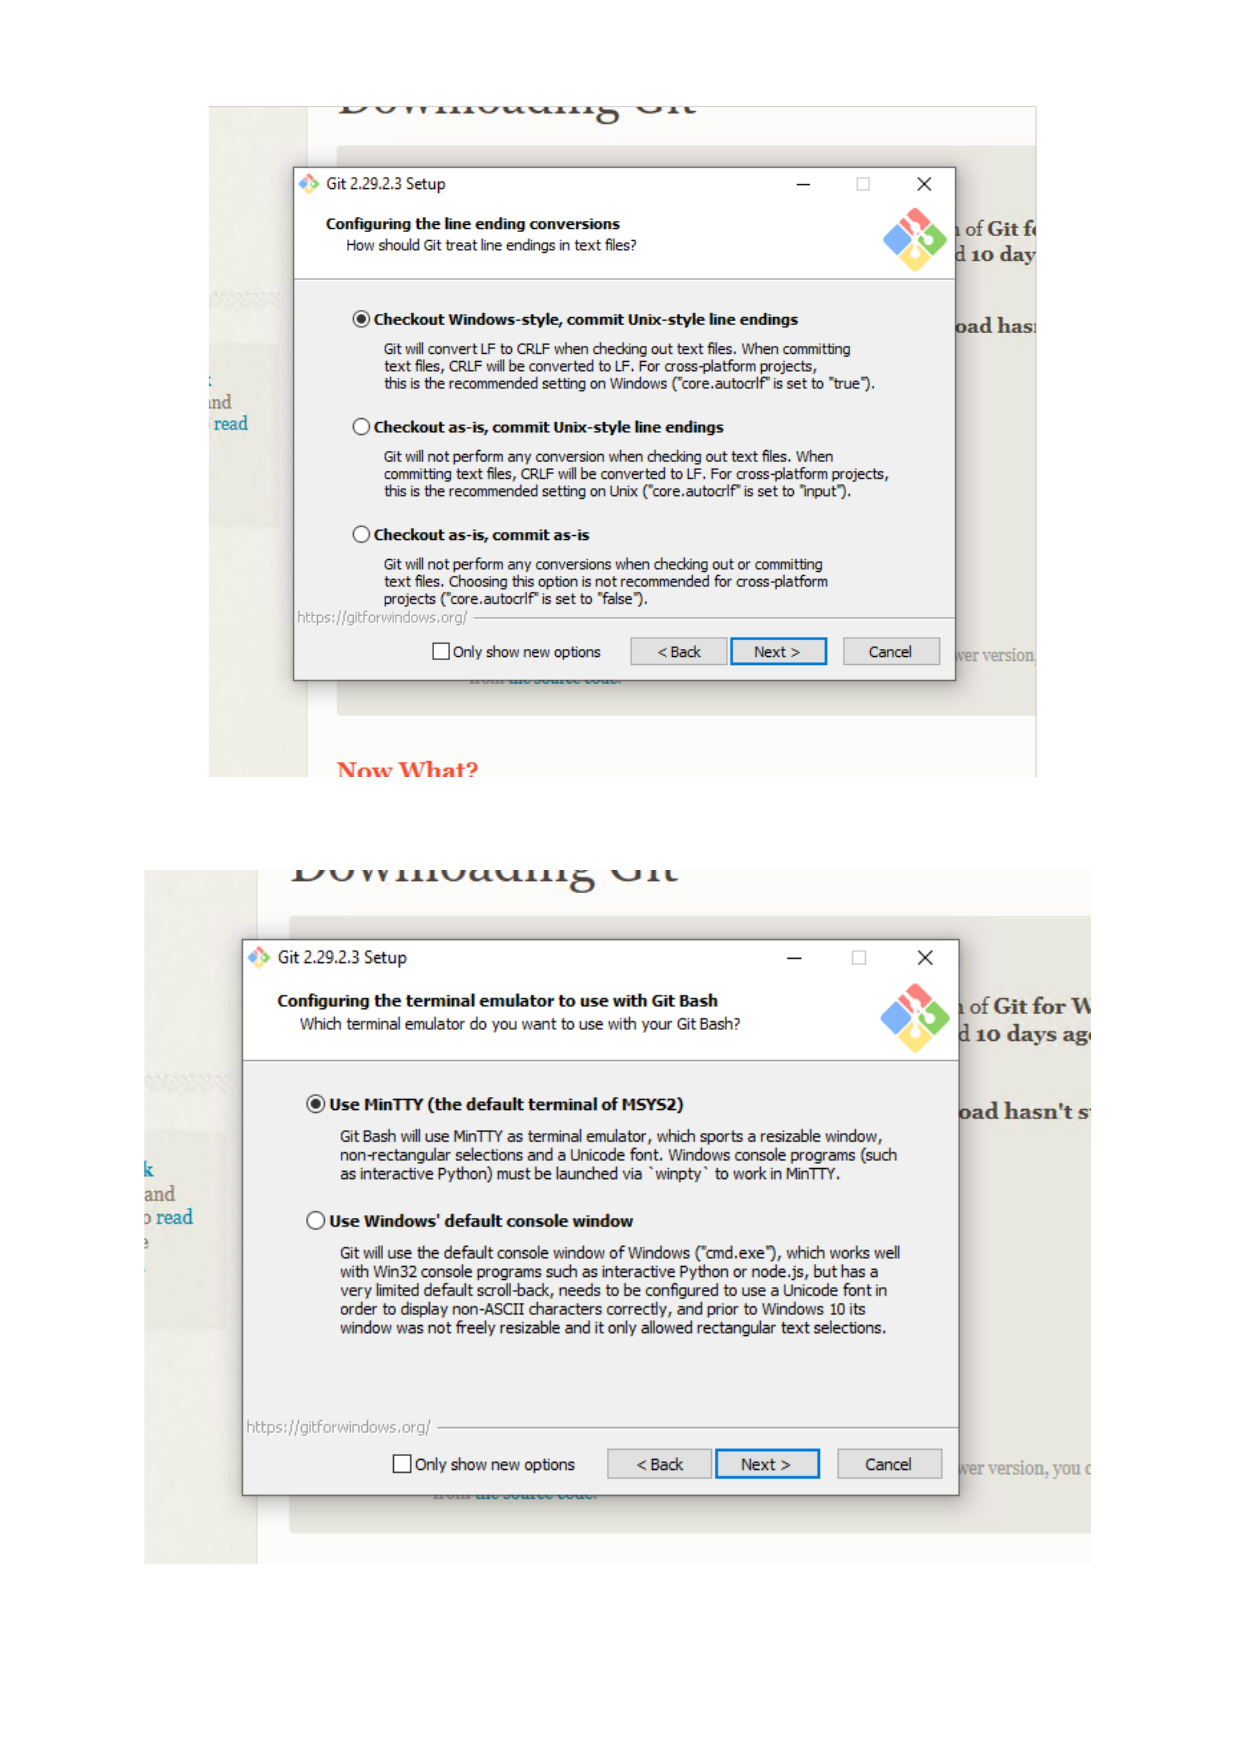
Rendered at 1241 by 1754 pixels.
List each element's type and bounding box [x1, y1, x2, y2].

picture [208, 103, 1038, 777]
picture [144, 870, 1091, 1564]
